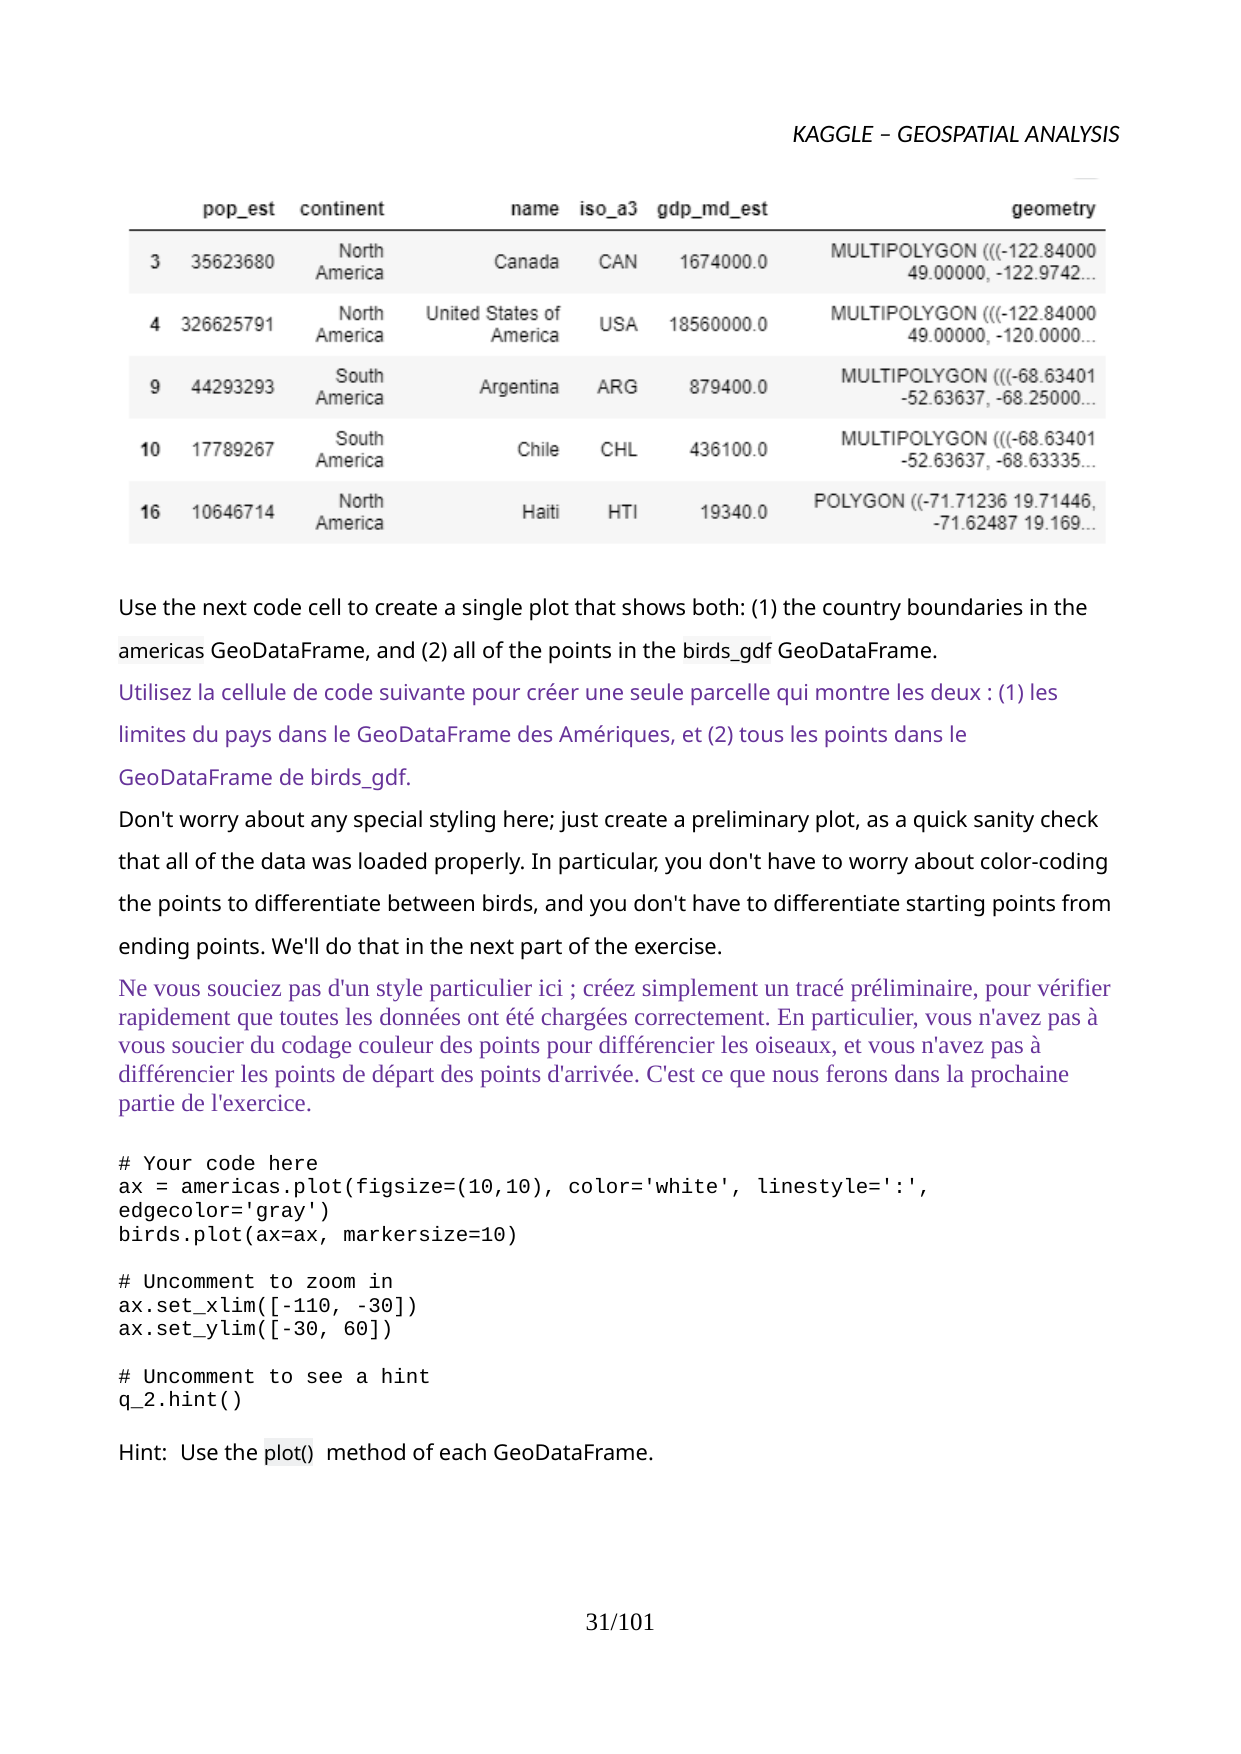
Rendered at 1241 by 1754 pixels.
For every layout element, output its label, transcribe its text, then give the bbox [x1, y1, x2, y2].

text Use the next code cell to create a single plot that shows both: (1) the country boundaries in the americas GeoDataFrame, and (2) all of the points in the birds_gdf GeoDataFrame. [118, 592, 1122, 664]
text Ne vous souciez pas d'un style particulier ici ; créez simplement un tracé préliminaire, pour vérifier rapidement que toutes les données ont été chargées correctement. En particulier, vous n'avez pas à vous soucier du codage couleur des points pour différencier les oiseaux, et vous n'avez pas à différencier les points de départ des points d'arrivée. C'est ce que nous ferons dans la prochaine partie de l'exercice. [118, 973, 1122, 1117]
text ax = americas.plot(figsize=(10,10), color='white', linestyle=':', edgecolor='gray') [118, 1177, 1122, 1224]
text # Uncomment to zoom in [118, 1271, 1122, 1295]
text # Uncomment to see a hint [118, 1366, 1122, 1389]
text birds.plot(ax=ax, markersize=10) [118, 1224, 1122, 1247]
text Utilisez la cellule de code suivante pour créer une seule parcelle qui montre les deux : (1) les limites du pays dans le GeoDataFrame des Amériques, et (2) tous les points dans le GeoDataFrame de birds_gdf. [118, 677, 1122, 791]
text # Your code here [118, 1153, 1122, 1177]
text q_2.hint() [118, 1389, 1122, 1413]
picture [120, 178, 1120, 569]
text Hint: Use the plot() method of each GeoDataFrame. [118, 1437, 1122, 1466]
text Don't worry about any special styling here; just create a preliminary plot, as a quick sanity check that all of the data was loaded properly. In particular, you don't have to worry about color-coding the points to differentiate between birds, and you don't have to differentiate starting points from ending points. We'll do that in the next part of the exercise. [118, 804, 1122, 961]
text ax.set_xlim([-110, -30]) [118, 1295, 1122, 1318]
text ax.set_ylim([-30, 60]) [118, 1318, 1122, 1342]
